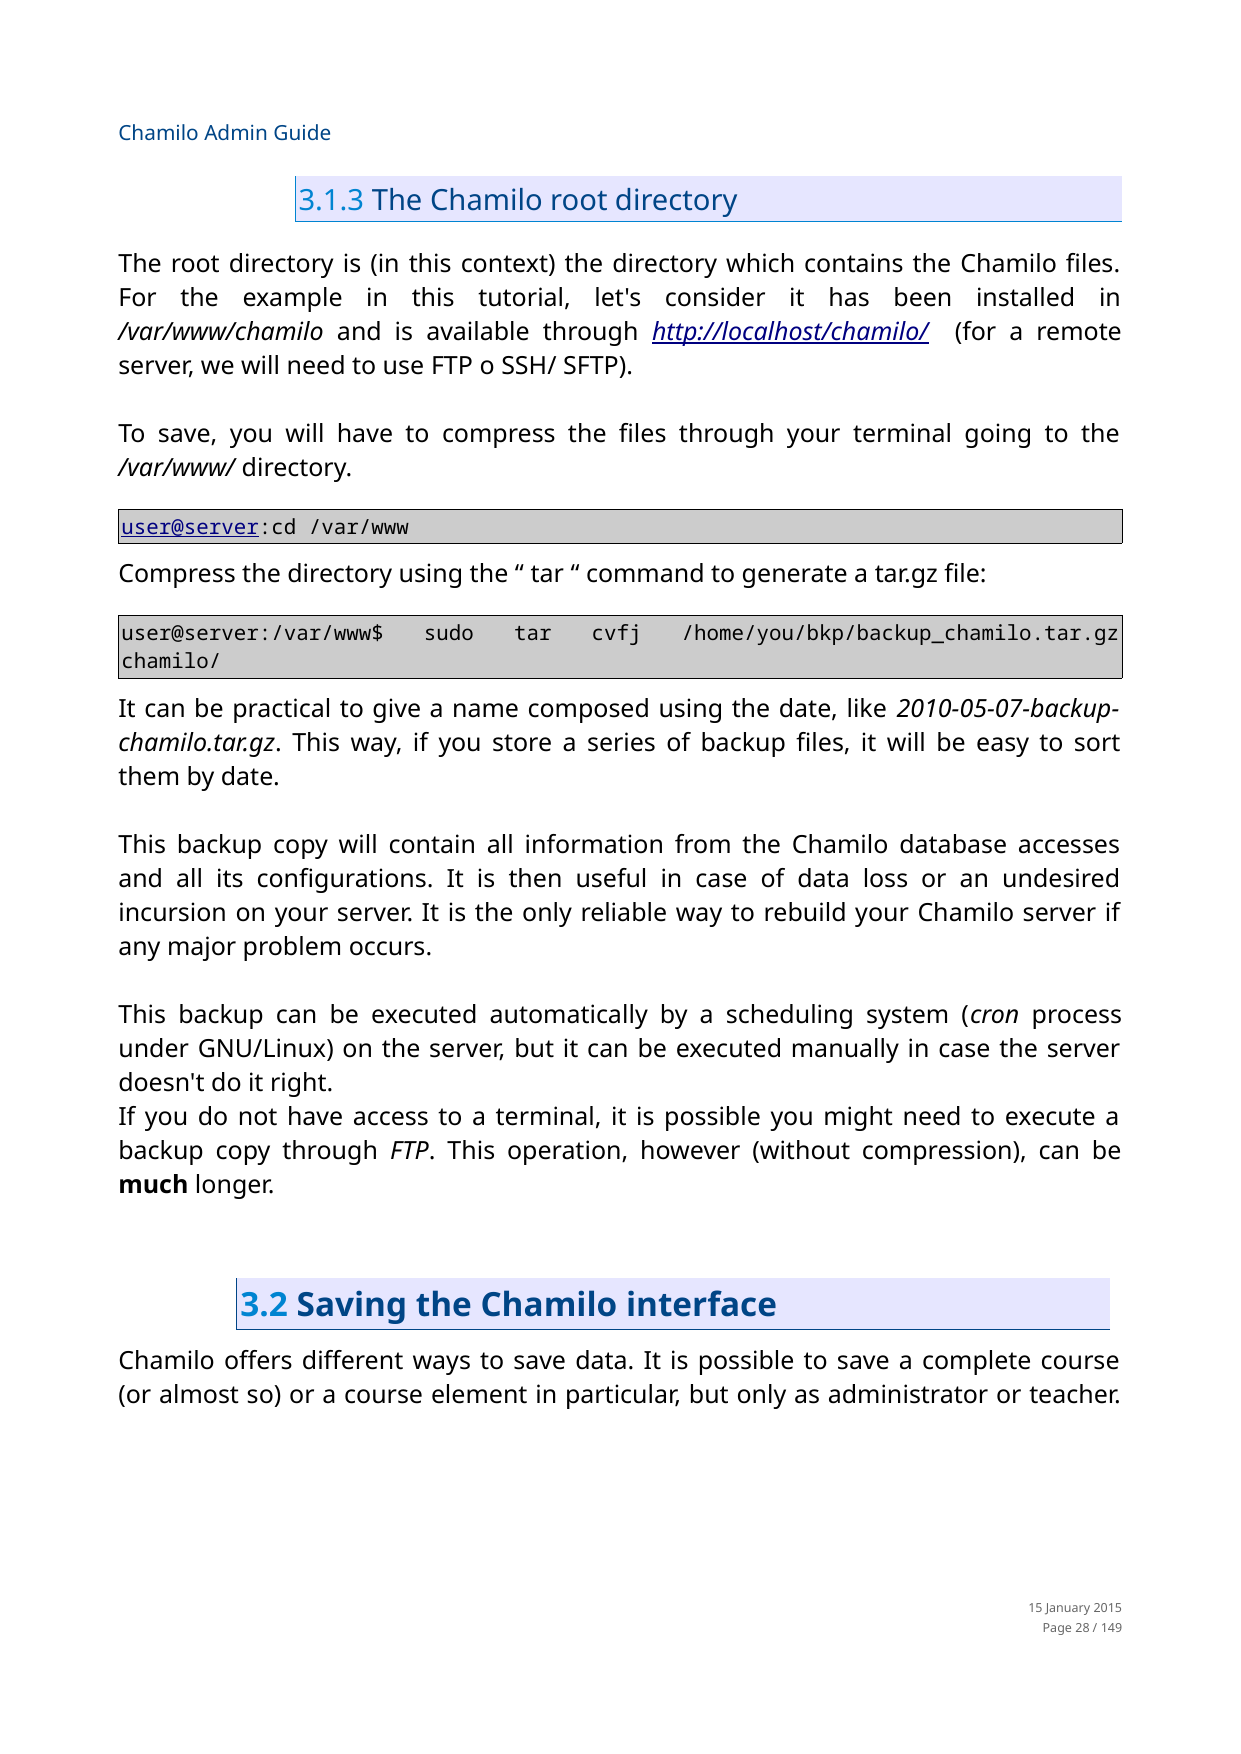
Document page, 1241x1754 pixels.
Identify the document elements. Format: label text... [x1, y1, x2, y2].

subtitle Saving the Chamilo interface [237, 1278, 1110, 1329]
text Compress the directory using the “ tar “ command to generate a tar.gz file: [118, 556, 1122, 590]
text To save, you will have to compress the files through your terminal going to the /var/www/ directory. [118, 416, 1122, 484]
text user@server:/var/www$ sudo tar cvfj /home/you/bkp/backup_chamilo.tar.gz chamilo/ [119, 616, 1122, 678]
text This backup can be executed automatically by a scheduling system (cron process under GNU/Linux) on the server, but it can be executed manually in case the server doesn't do it right. [118, 997, 1122, 1099]
text Chamilo offers different ways to save data. It is possible to save a complete course (or almost so) or a course element in particular, but only as administrator or teacher. [118, 1342, 1122, 1444]
text user@server:cd /var/www [119, 510, 1122, 543]
subtitle The Chamilo root directory [296, 176, 1122, 221]
text It can be practical to give a name composed using the date, like 2010-05-07-backup-chamilo.tar.gz. This way, if you store a series of backup files, it will be easy to sort them by date. [118, 690, 1122, 792]
text This backup copy will contain all information from the Chamilo database accesses and all its configurations. It is then useful in case of data loss or an undesired incursion on your server. It is the only reliable way to rebuild your Chamilo server if any major problem occurs. [118, 826, 1122, 963]
text If you do not have access to a terminal, it is possible you might need to execute a backup copy through FTP. This operation, however (without compression), can be much longer. [118, 1099, 1122, 1201]
text The root directory is (in this context) the directory which contains the Chamilo files. For the example in this tutorial, let's consider it has been installed in /var/www/chamilo and is available through http://localhost/chamilo/ (for a remote server, we will need to use FTP o SSH/ SFTP). [118, 245, 1122, 382]
